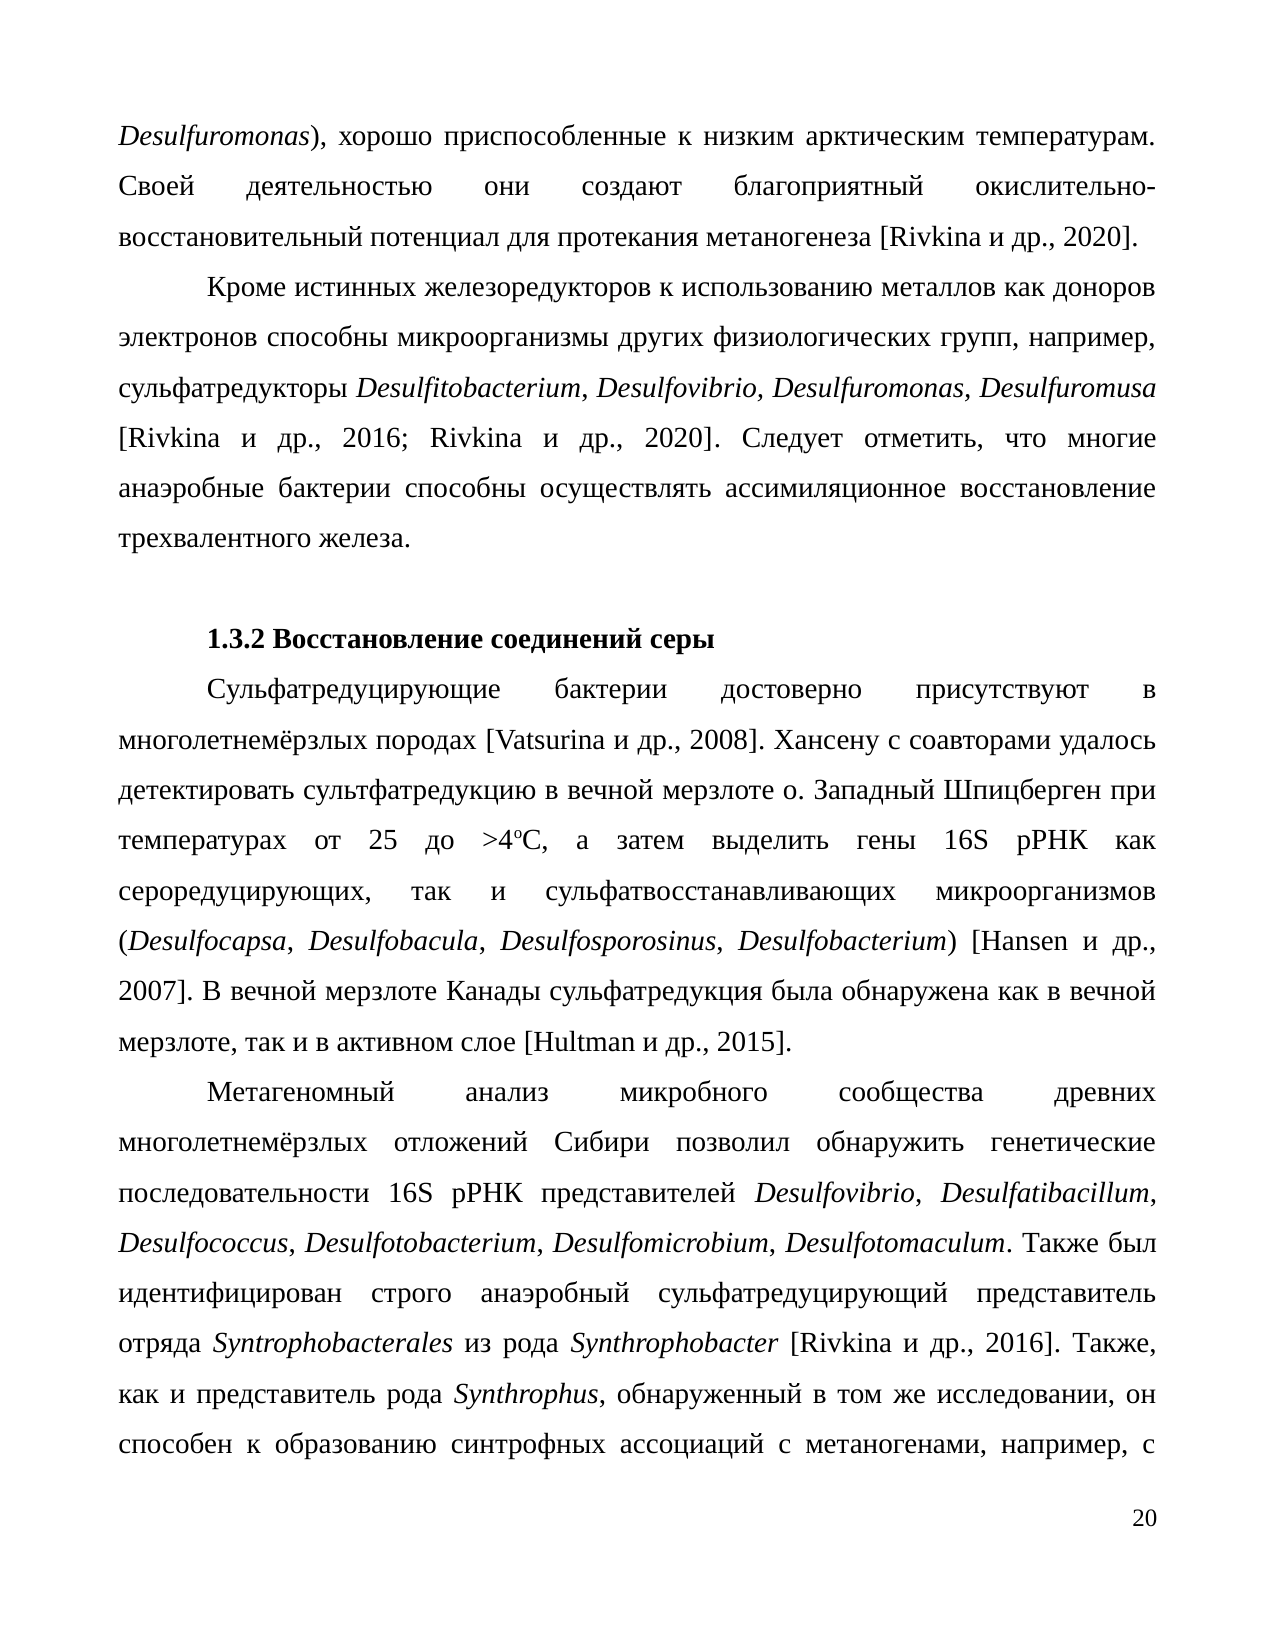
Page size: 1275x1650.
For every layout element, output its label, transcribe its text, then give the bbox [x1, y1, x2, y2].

text 1.3.2 Восстановление соединений серы [118, 621, 1157, 655]
text Desulfuromonas), хорошо приспособленные к низким арктическим температурам. Своей деятельностью они создают благоприятный окислительно-восстановительный потенциал для протекания метаногенеза [Rivkina и др., 2020].⁠ [118, 118, 1157, 252]
text Cульфатредуцирующие бактерии достоверно присутствуют в многолетнемёрзлых породах [Vatsurina и др., 2008]⁠. Хансену с соавторами удалось детектировать сультфатредукцию в вечной мерзлоте о. Западный Шпицберген при температурах от 25 до >4oС, а затем выделить гены 16S рРНК как сероредуцирующих, так и сульфатвосстанавливающих микроорганизмов (Desulfocapsa, Desulfobacula, Desulfosporosinus, Desulfobacterium) [Hansen и др., 2007]⁠. В вечной мерзлоте Канады сульфатредукция была обнаружена как в вечной мерзлоте, так и в активном слое [Hultman и др., 2015]⁠. [118, 672, 1157, 1057]
text Кроме истинных железоредукторов к использованию металлов как доноров электронов способны микроорганизмы других физиологических групп, например, сульфатредукторы Desulfitobacterium, Desulfovibrio, Desulfuromonas, Desulfuromusa [Rivkina и др., 2016; Rivkina и др., 2020]⁠. Следует отметить, что многие анаэробные бактерии способны осуществлять ассимиляционное восстановление трехвалентного железа. [118, 269, 1157, 554]
text Метагеномный анализ микробного сообщества древних многолетнемёрзлых отложений Сибири позволил обнаружить генетические последовательности 16S рРНК представителей Desulfovibrio, Desulfatibacillum, Desulfococcus, Desulfotobacterium, Desulfomicrobium, Desulfotomaculum. Также был идентифицирован строго анаэробный сульфатредуцирующий представитель отряда Syntrophobacterales из рода Synthrophobacter [Rivkina и др., 2016]⁠. Также, как и представитель рода Synthrophus, обнаруженный в том же исследовании, он способен к образованию синтрофных ассоциаций с метаногенами, например, с [118, 1074, 1157, 1460]
